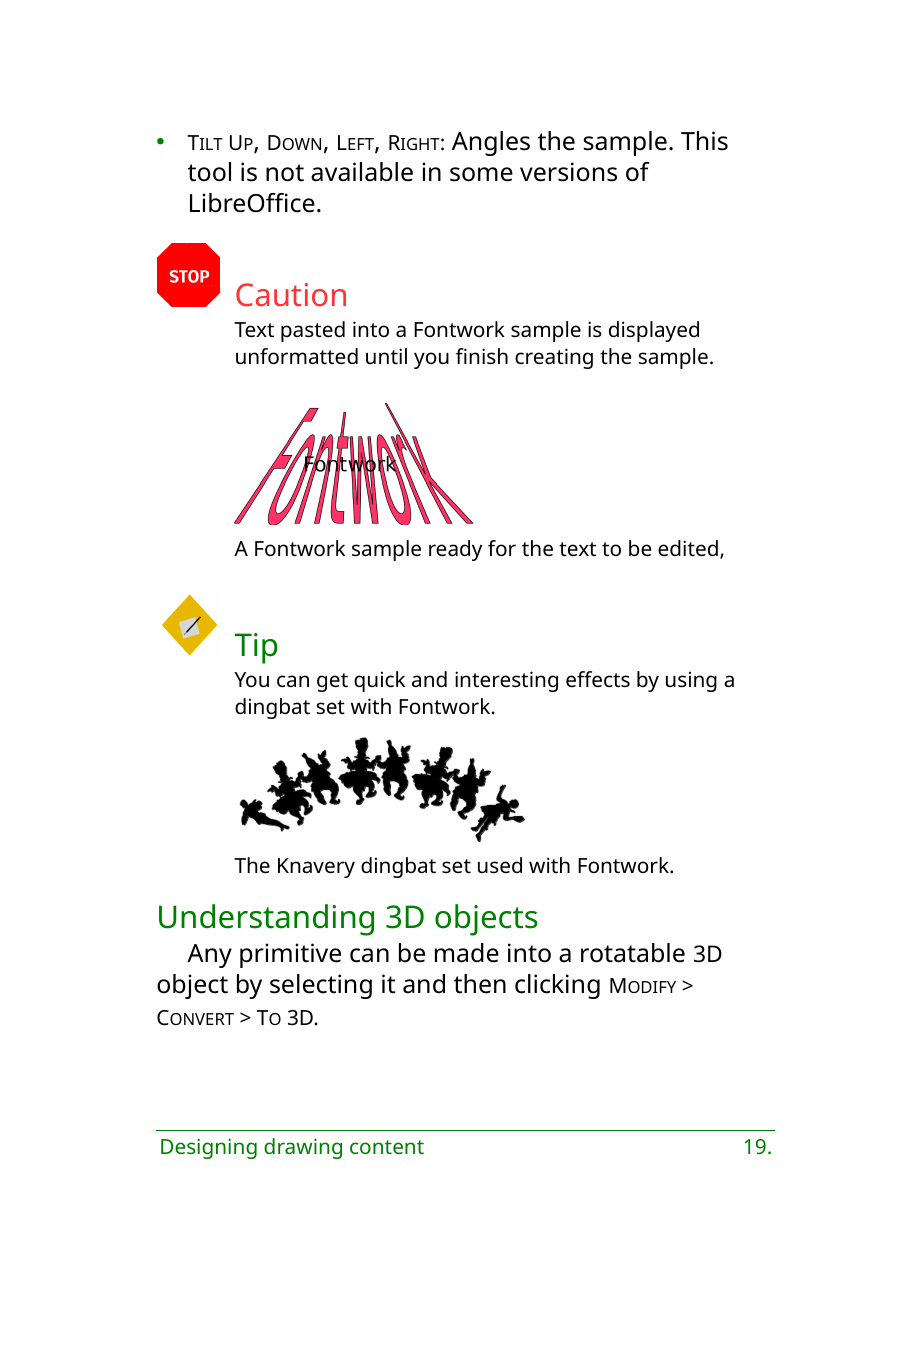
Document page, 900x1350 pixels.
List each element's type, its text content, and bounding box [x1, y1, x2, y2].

subtitle Understanding 3D objects [156, 895, 775, 937]
picture [157, 243, 220, 307]
picture [234, 400, 479, 525]
table_header [234, 735, 775, 844]
text Any primitive can be made into a rotatable 3D object by selecting it and then clicking Modify > Convert > To 3D. [156, 937, 775, 1031]
text You can get quick and interesting effects by using a dingbat set with Fontwork. [234, 665, 775, 719]
text Text pasted into a Fontwork sample is displayed unformatted until you finish creating the sample. [234, 315, 775, 369]
picture [234, 735, 531, 842]
list Caution [156, 243, 775, 315]
table_cell A Fontwork sample ready for the text to be edited, [234, 526, 775, 561]
list Tilt Up, Down, Left, Right: Angles the sample. This tool is not available in some versions of LibreOffice. [156, 125, 775, 219]
table_cell The Knavery dingbat set used with Fontwork. [234, 844, 775, 879]
picture [157, 593, 220, 657]
list Tip [156, 593, 775, 665]
table_header [234, 401, 775, 526]
